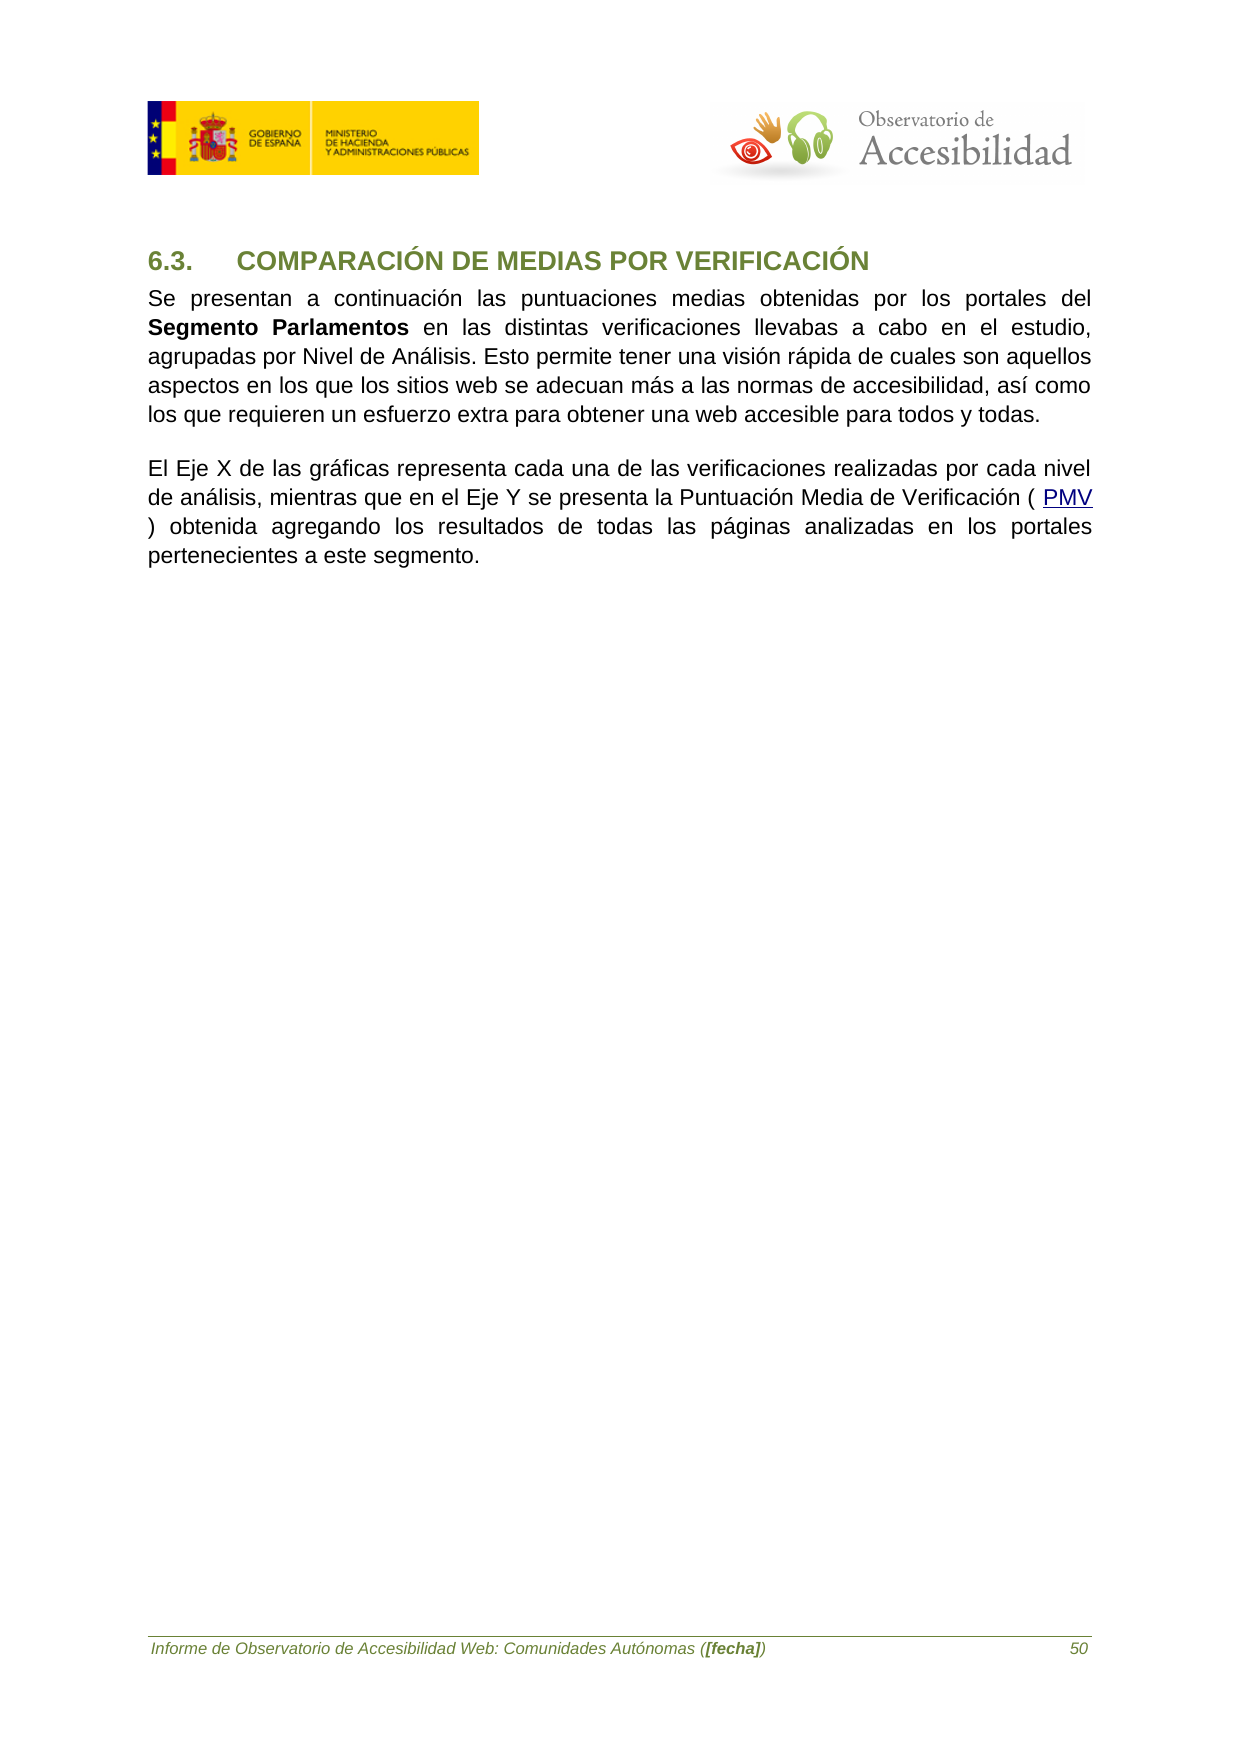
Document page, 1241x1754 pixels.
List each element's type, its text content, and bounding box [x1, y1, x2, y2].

subtitle Comparación de medias por verificación [148, 245, 1092, 276]
text El Eje X de las gráficas representa cada una de las verificaciones realizadas por cada nivel de análisis, mientras que en el Eje Y se presenta la Puntuación Media de Verificación ( PMV ) obtenida agregando los resultados de todas las páginas analizadas en los portales pertenecientes a este segmento. [148, 455, 1092, 568]
picture [710, 102, 1086, 185]
picture [147, 101, 479, 175]
text Se presentan a continuación las puntuaciones medias obtenidas por los portales del Segmento Parlamentos en las distintas verificaciones llevabas a cabo en el estudio, agrupadas por Nivel de Análisis. Esto permite tener una visión rápida de cuales son aquellos aspectos en los que los sitios web se adecuan más a las normas de accesibilidad, así como los que requieren un esfuerzo extra para obtener una web accesible para todos y todas. [148, 285, 1092, 427]
